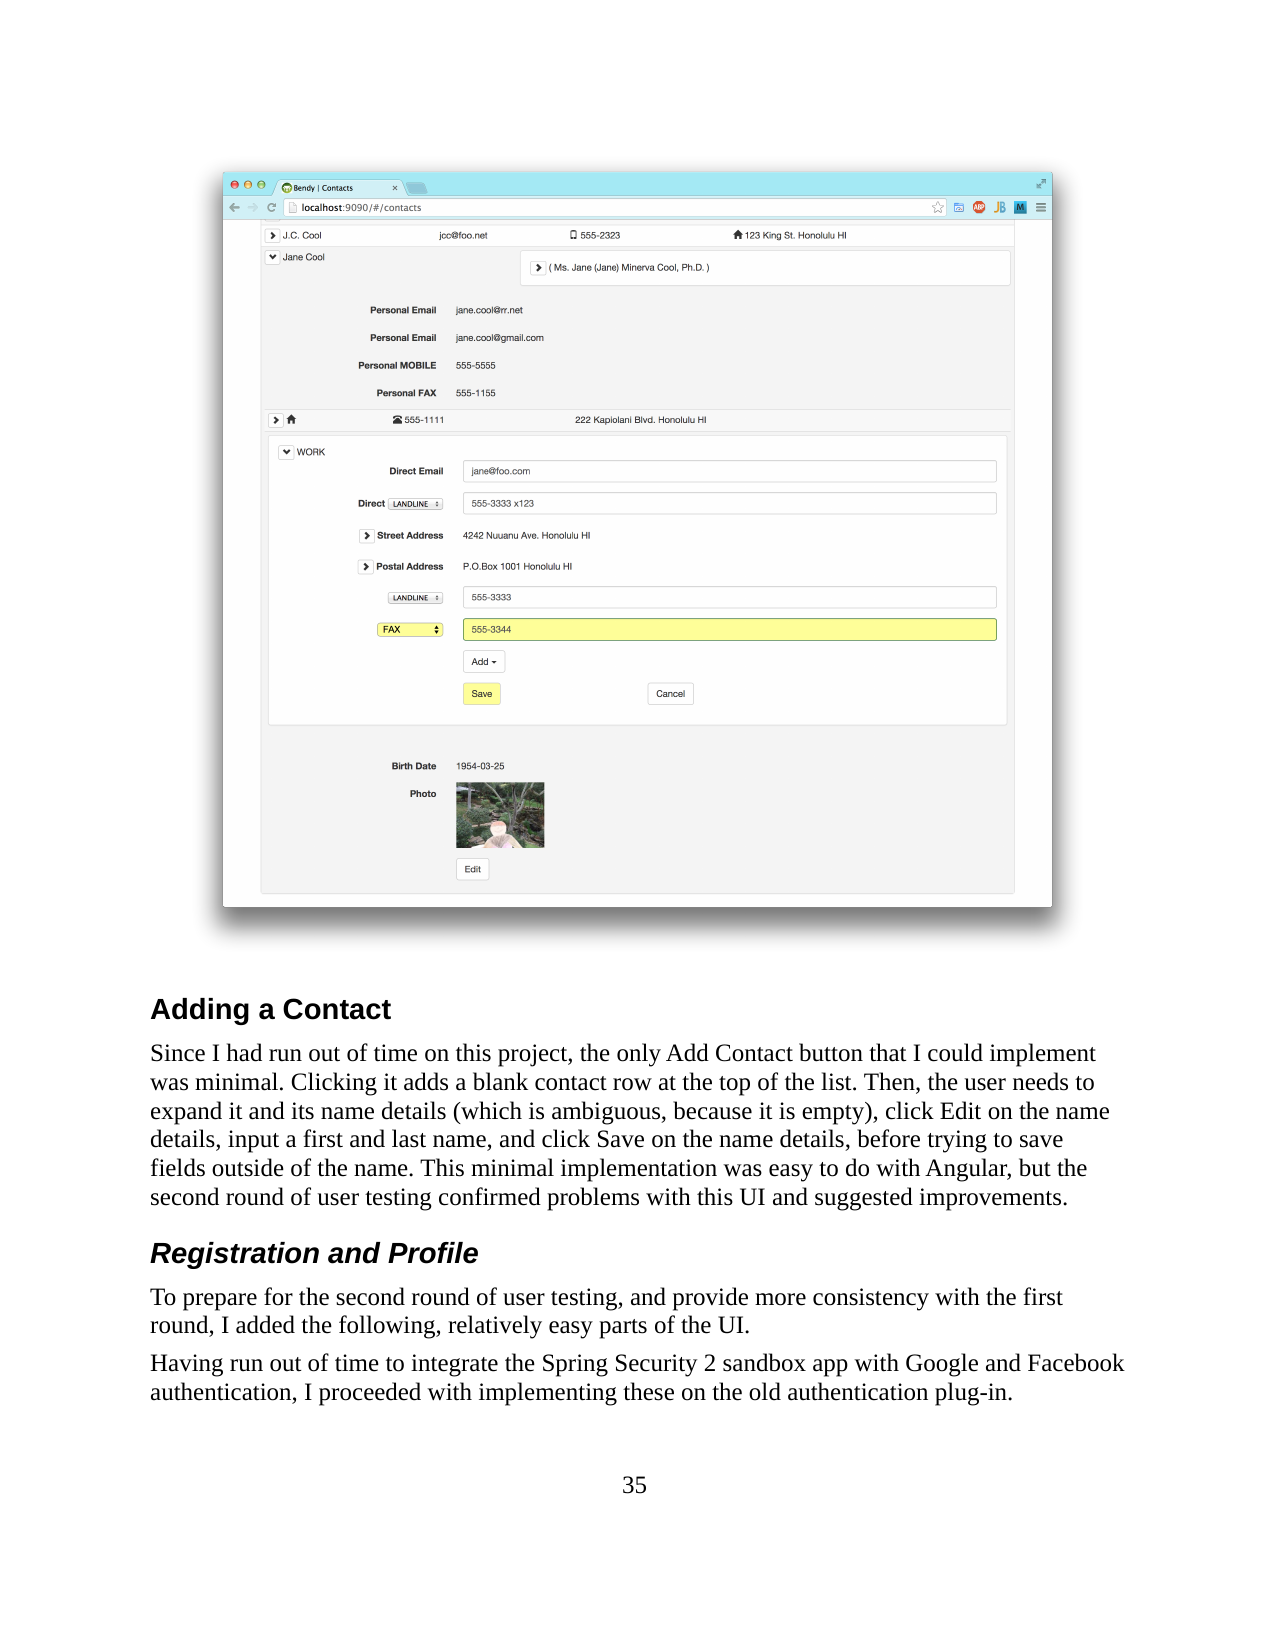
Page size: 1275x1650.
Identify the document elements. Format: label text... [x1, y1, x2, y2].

subtitle Adding a Contact [150, 992, 1125, 1026]
subtitle Registration and Profile [150, 1236, 1125, 1269]
text Since I had run out of time on this project, the only Add Contact button that I could implement was minimal. Clicking it adds a blank contact row at the top of the list. Then, the user needs to expand it and its name details (which is ambiguous, because it is empty), click Edit on the name details, input a first and last name, and click Save on the name details, before trying to save fields outside of the name. This minimal implementation was easy to do with Angular, but the second round of user testing confirmed problems with this UI and suggested improvements. [150, 1038, 1125, 1211]
picture [185, 150, 1090, 959]
text To prepare for the second round of user testing, and provide more consistency with the first round, I added the following, relatively easy parts of the UI. [150, 1282, 1125, 1339]
text Having run out of time to integrate the Spring Security 2 sandbox app with Google and Facebook authentication, I proceeded with implementing these on the old authentication plug-in. [150, 1348, 1125, 1406]
